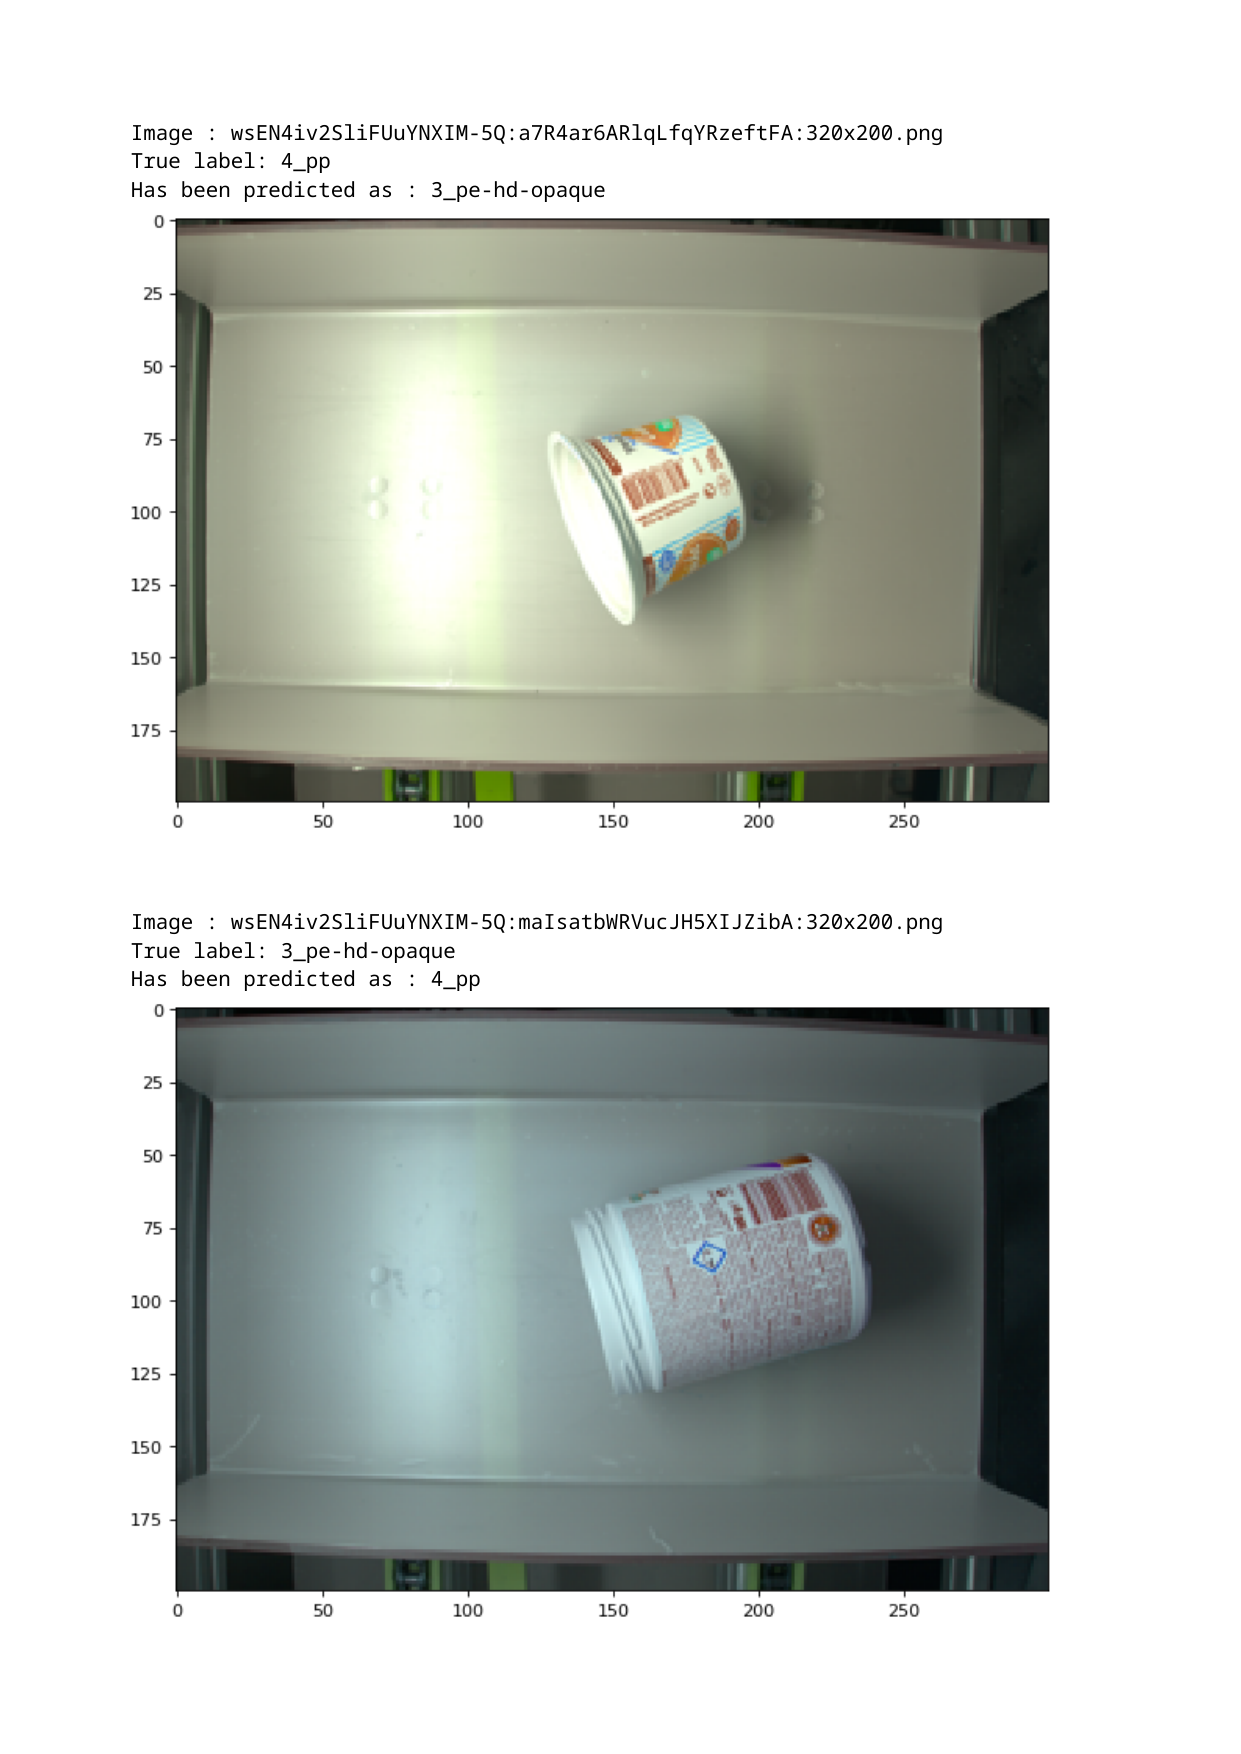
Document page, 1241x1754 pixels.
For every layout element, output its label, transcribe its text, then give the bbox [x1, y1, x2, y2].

picture [118, 993, 1059, 1631]
text True label: 3_pe-hd-opaque [118, 936, 1122, 964]
text Has been predicted as : 3_pe-hd-opaque [118, 175, 1122, 204]
text True label: 4_pp [118, 147, 1122, 175]
picture [118, 203, 1059, 842]
text Has been predicted as : 4_pp [118, 964, 1122, 993]
text Image : wsEN4iv2SliFUuYNXIM-5Q:a7R4ar6ARlqLfqYRzeftFA:320x200.png [118, 118, 1122, 147]
text Image : wsEN4iv2SliFUuYNXIM-5Q:maIsatbWRVucJH5XIJZibA:320x200.png [118, 907, 1122, 936]
